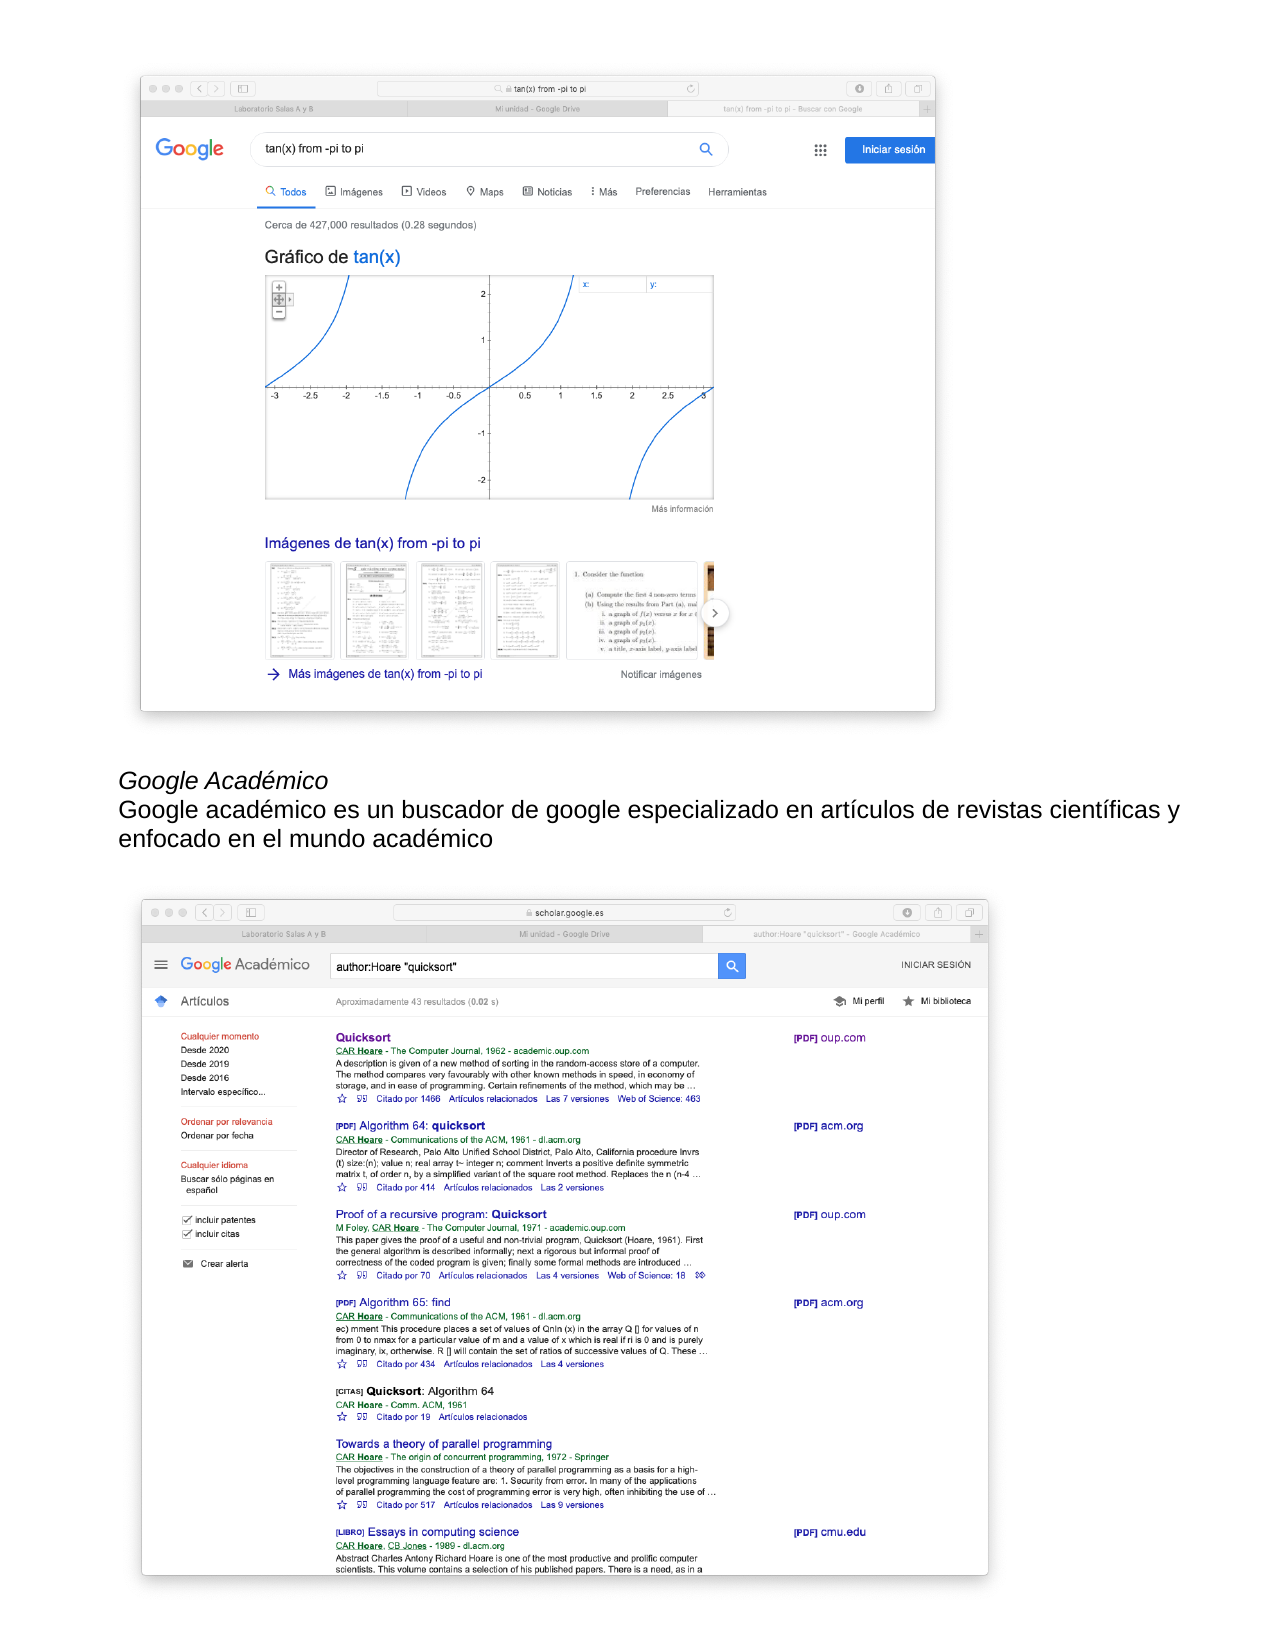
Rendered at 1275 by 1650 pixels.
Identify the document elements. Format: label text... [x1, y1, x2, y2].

text Google académico es un buscador de google especializado en artículos de revistas científicas y enfocado en el mundo académico [118, 795, 1205, 852]
text Google Académico [118, 766, 1205, 795]
